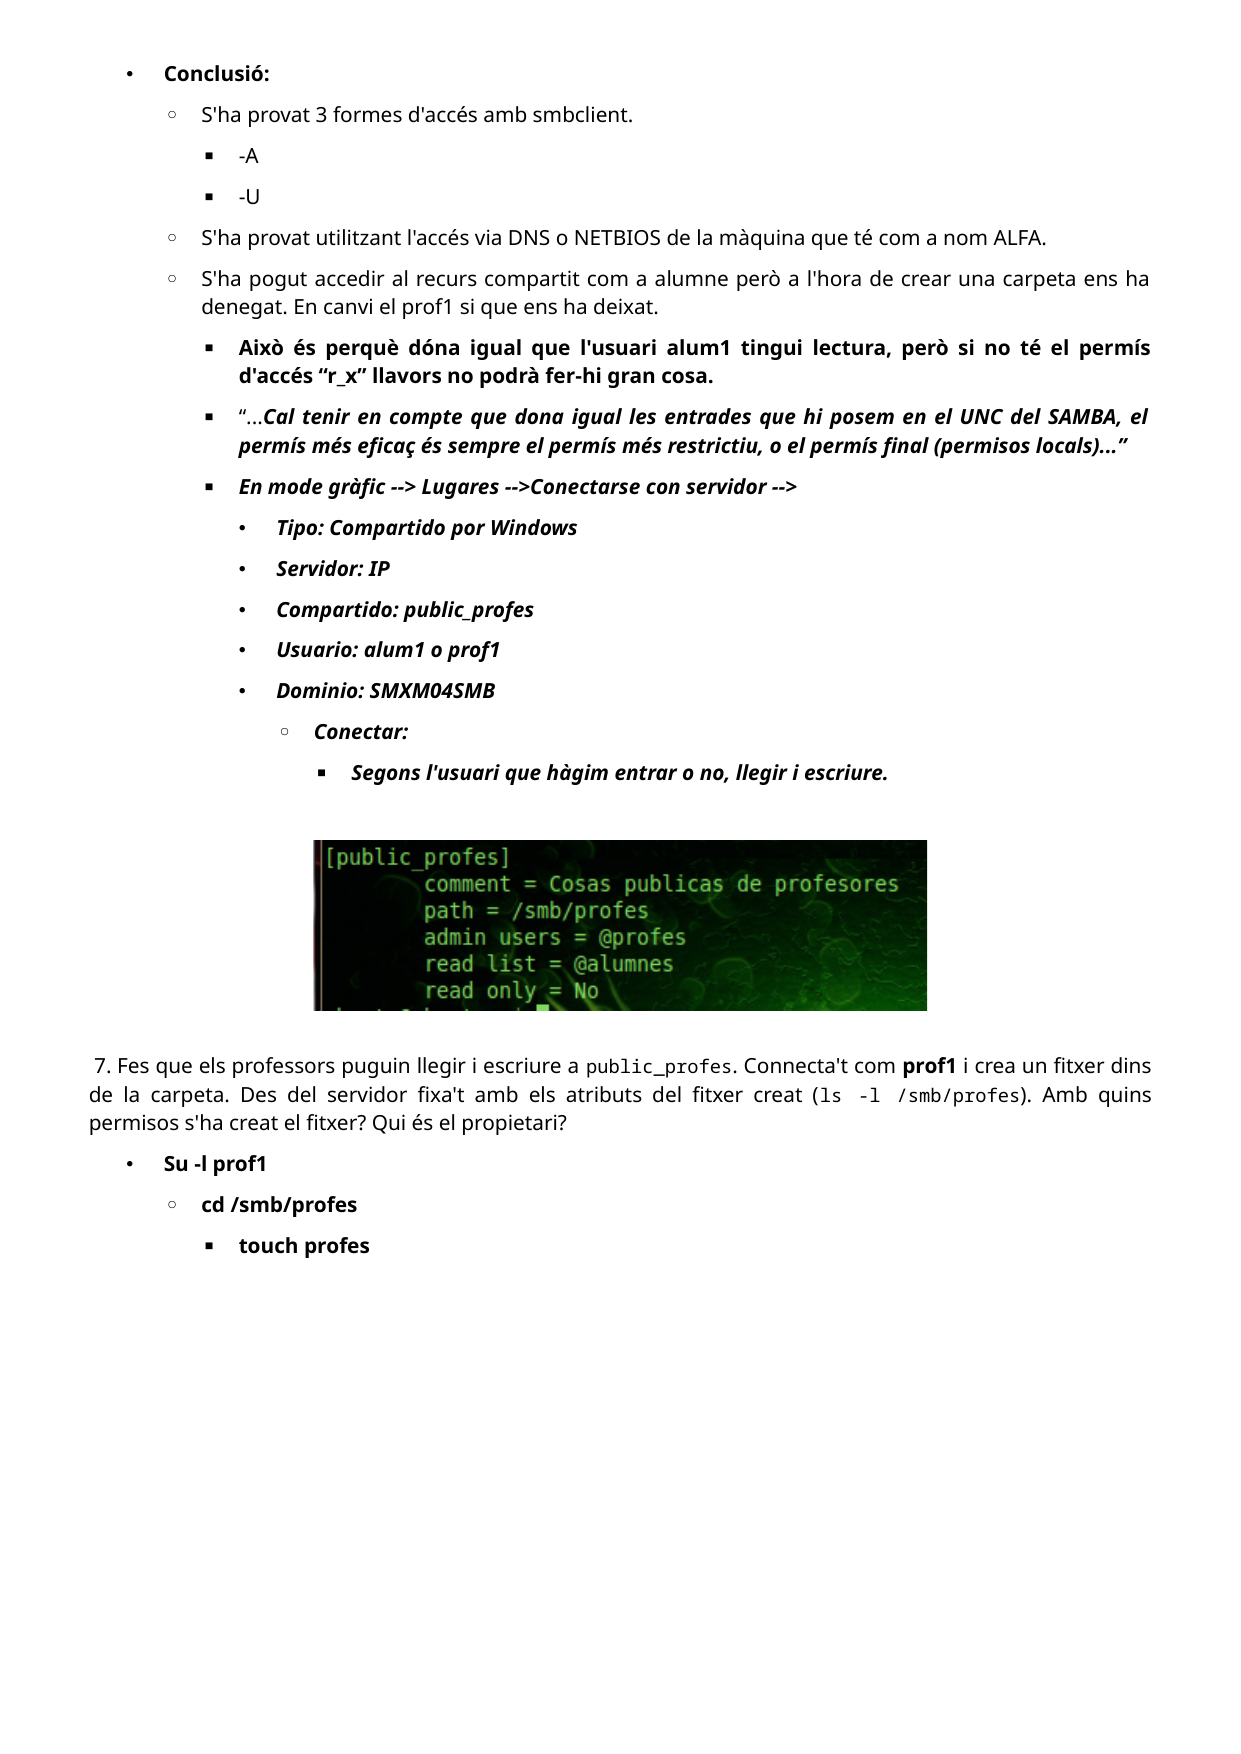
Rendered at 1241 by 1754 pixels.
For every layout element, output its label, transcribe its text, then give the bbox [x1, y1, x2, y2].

list Servidor: IP [238, 554, 1152, 582]
list Tipo: Compartido por Windows [238, 513, 1152, 541]
list “...Cal tenir en compte que dona igual les entrades que hi posem en el UNC del SAMBA, el permís més eficaç és sempre el permís més restrictiu, o el permís final (permisos locals)...” [201, 402, 1152, 459]
list Dominio: SMXM04SMB [238, 677, 1152, 705]
list Segons l'usuari que hàgim entrar o no, llegir i escriure. [313, 758, 1152, 787]
list -A [201, 141, 1152, 169]
list Conectar: [276, 717, 1152, 746]
picture [313, 840, 928, 1011]
list S'ha provat 3 formes d'accés amb smbclient. [163, 100, 1152, 128]
list -U [201, 182, 1152, 210]
list Això és perquè dóna igual que l'usuari alum1 tingui lectura, però si no té el permís d'accés “r_x” llavors no podrà fer-hi gran cosa. [201, 333, 1152, 390]
list Conclusió: [126, 59, 1152, 87]
list S'ha pogut accedir al recurs compartit com a alumne però a l'hora de crear una carpeta ens ha denegat. En canvi el prof1 si que ens ha deixat. [163, 264, 1152, 321]
list En mode gràfic --> Lugares -->Conectarse con servidor --> [201, 472, 1152, 500]
list Su -l prof1 [126, 1149, 1152, 1178]
list Compartido: public_profes [238, 595, 1152, 623]
list Fes que els professors puguin llegir i escriure a public_profes. Connecta't com prof1 i crea un fitxer dins de la carpeta. Des del servidor fixa't amb els atributs del fitxer creat (ls -l /smb/profes). Amb quins permisos s'ha creat el fitxer? Qui és el propietari? [88, 1052, 1152, 1137]
list cd /smb/profes [163, 1190, 1152, 1219]
list touch profes [201, 1231, 1152, 1260]
list Usuario: alum1 o prof1 [238, 636, 1152, 664]
list S'ha provat utilitzant l'accés via DNS o NETBIOS de la màquina que té com a nom ALFA. [163, 223, 1152, 251]
